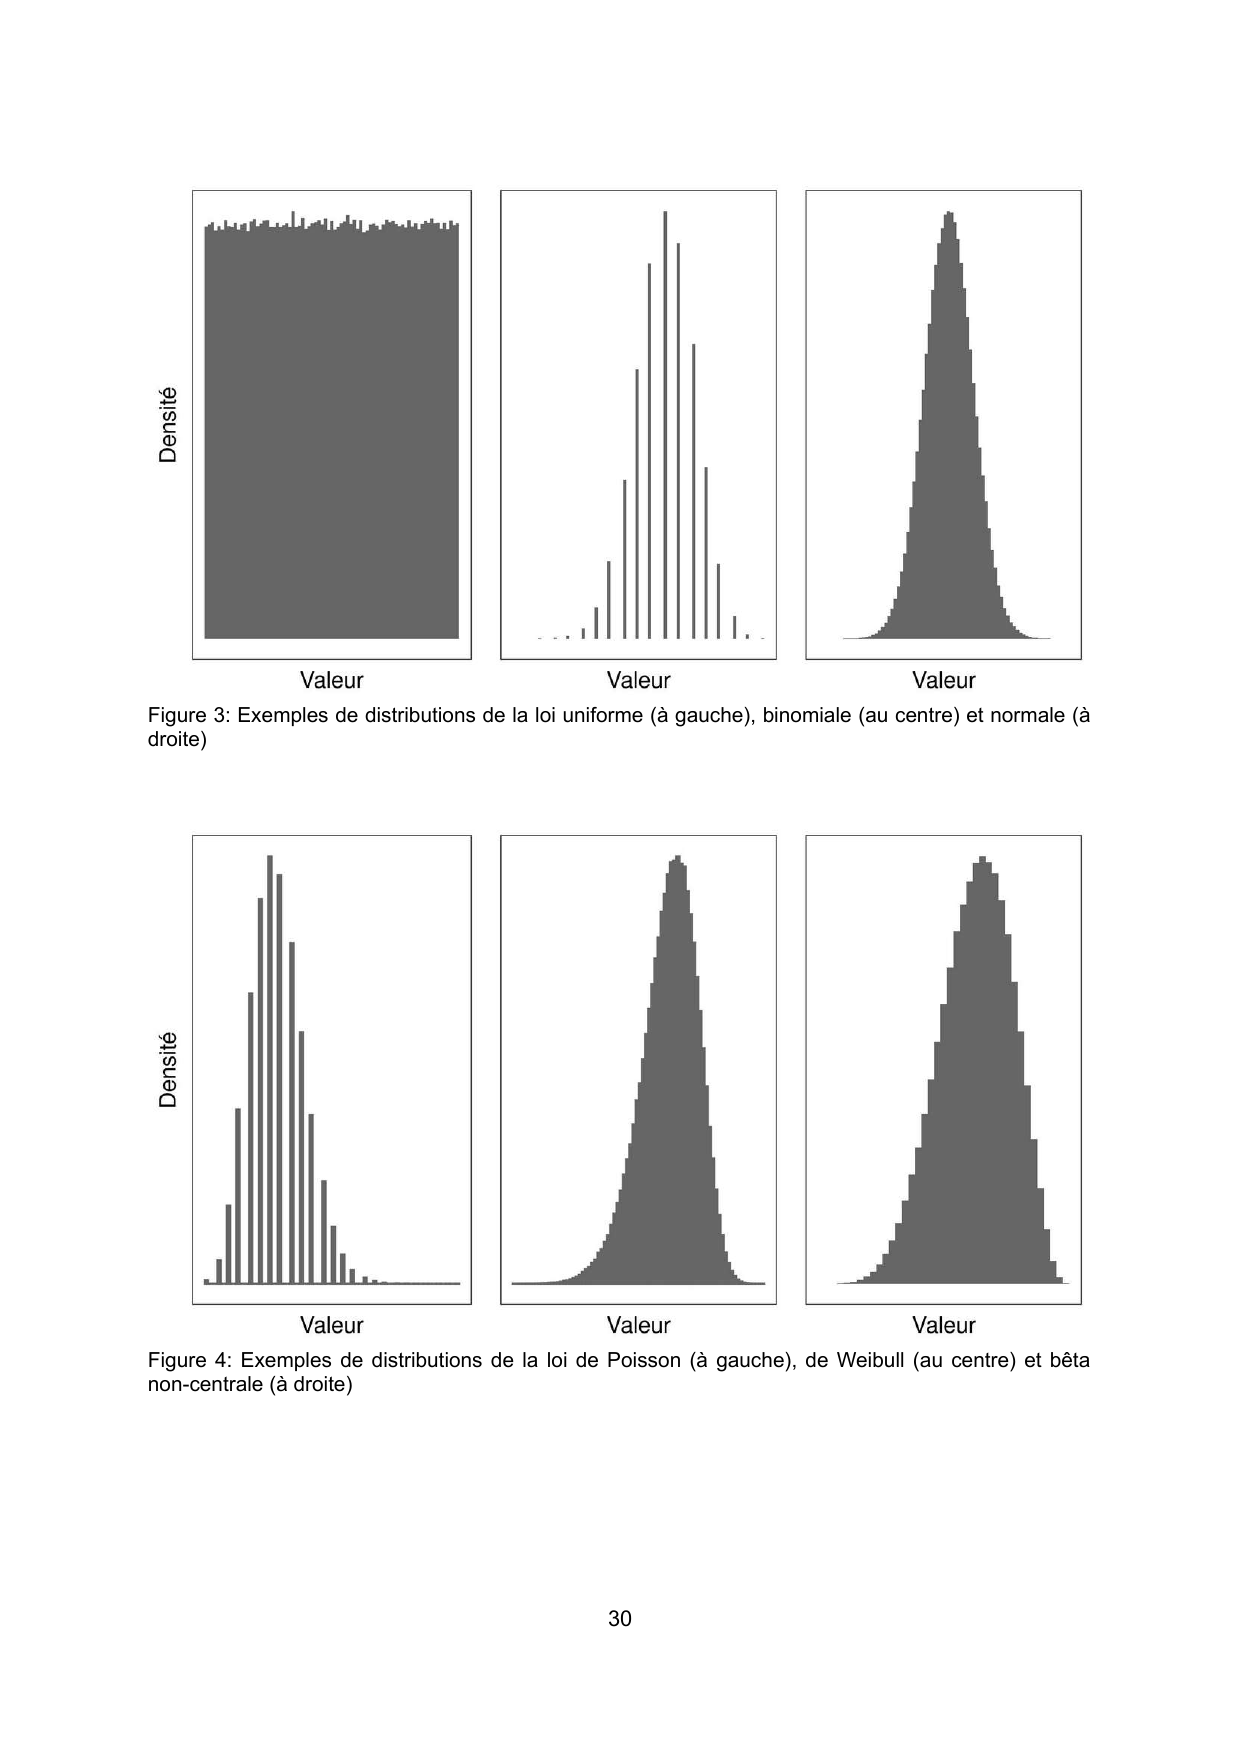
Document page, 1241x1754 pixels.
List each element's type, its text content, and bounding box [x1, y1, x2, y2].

text Figure 3: Exemples de distributions de la loi uniforme (à gauche), binomiale (au centre) et normale (à droite) [148, 704, 1093, 751]
text Figure 4: Exemples de distributions de la loi de Poisson (à gauche), de Weibull (au centre) et bêta non-centrale (à droite) [148, 1349, 1093, 1396]
picture [147, 178, 1093, 704]
picture [147, 823, 1093, 1349]
